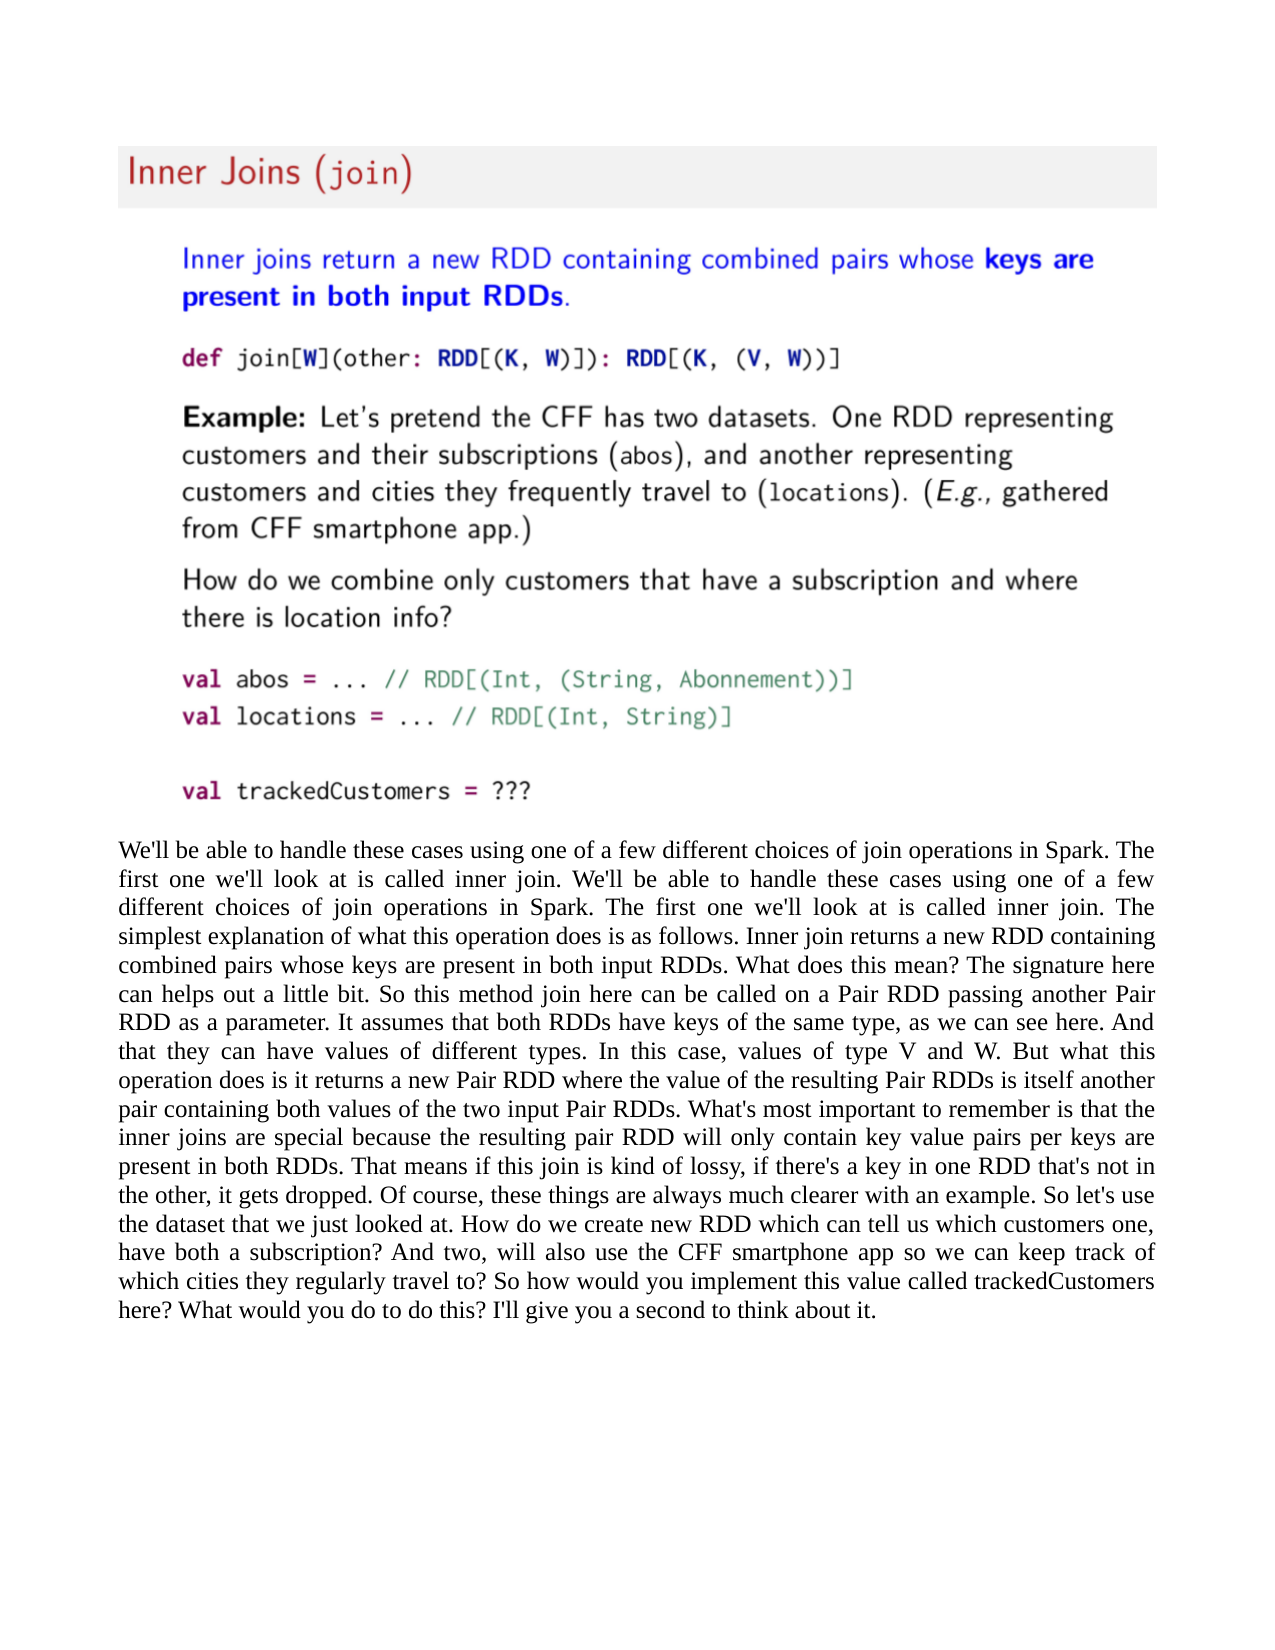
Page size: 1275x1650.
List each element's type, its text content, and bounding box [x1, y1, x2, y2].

text We'll be able to handle these cases using one of a few different choices of join operations in Spark. The first one we'll look at is called inner join. We'll be able to handle these cases using one of a few different choices of join operations in Spark. The first one we'll look at is called inner join. The simplest explanation of what this operation does is as follows. Inner join returns a new RDD containing combined pairs whose keys are present in both input RDDs. What does this mean? The signature here can helps out a little bit. So this method join here can be called on a Pair RDD passing another Pair RDD as a parameter. It assumes that both RDDs have keys of the same type, as we can see here. And that they can have values of different types. In this case, values of type V and W. But what this operation does is it returns a new Pair RDD where the value of the resulting Pair RDDs is itself another pair containing both values of the two input Pair RDDs. What's most important to remember is that the inner joins are special because the resulting pair RDD will only contain key value pairs per keys are present in both RDDs. That means if this join is kind of lossy, if there's a key in one RDD that's not in the other, it gets dropped. Of course, these things are always much clearer with an example. So let's use the dataset that we just looked at. How do we create new RDD which can tell us which customers one, have both a subscription? And two, will also use the CFF smartphone app so we can keep track of which cities they regularly travel to? So how would you implement this value called trackedCustomers here? What would you do to do this? I'll give you a second to think about it. [118, 835, 1157, 1324]
picture [118, 146, 1157, 807]
